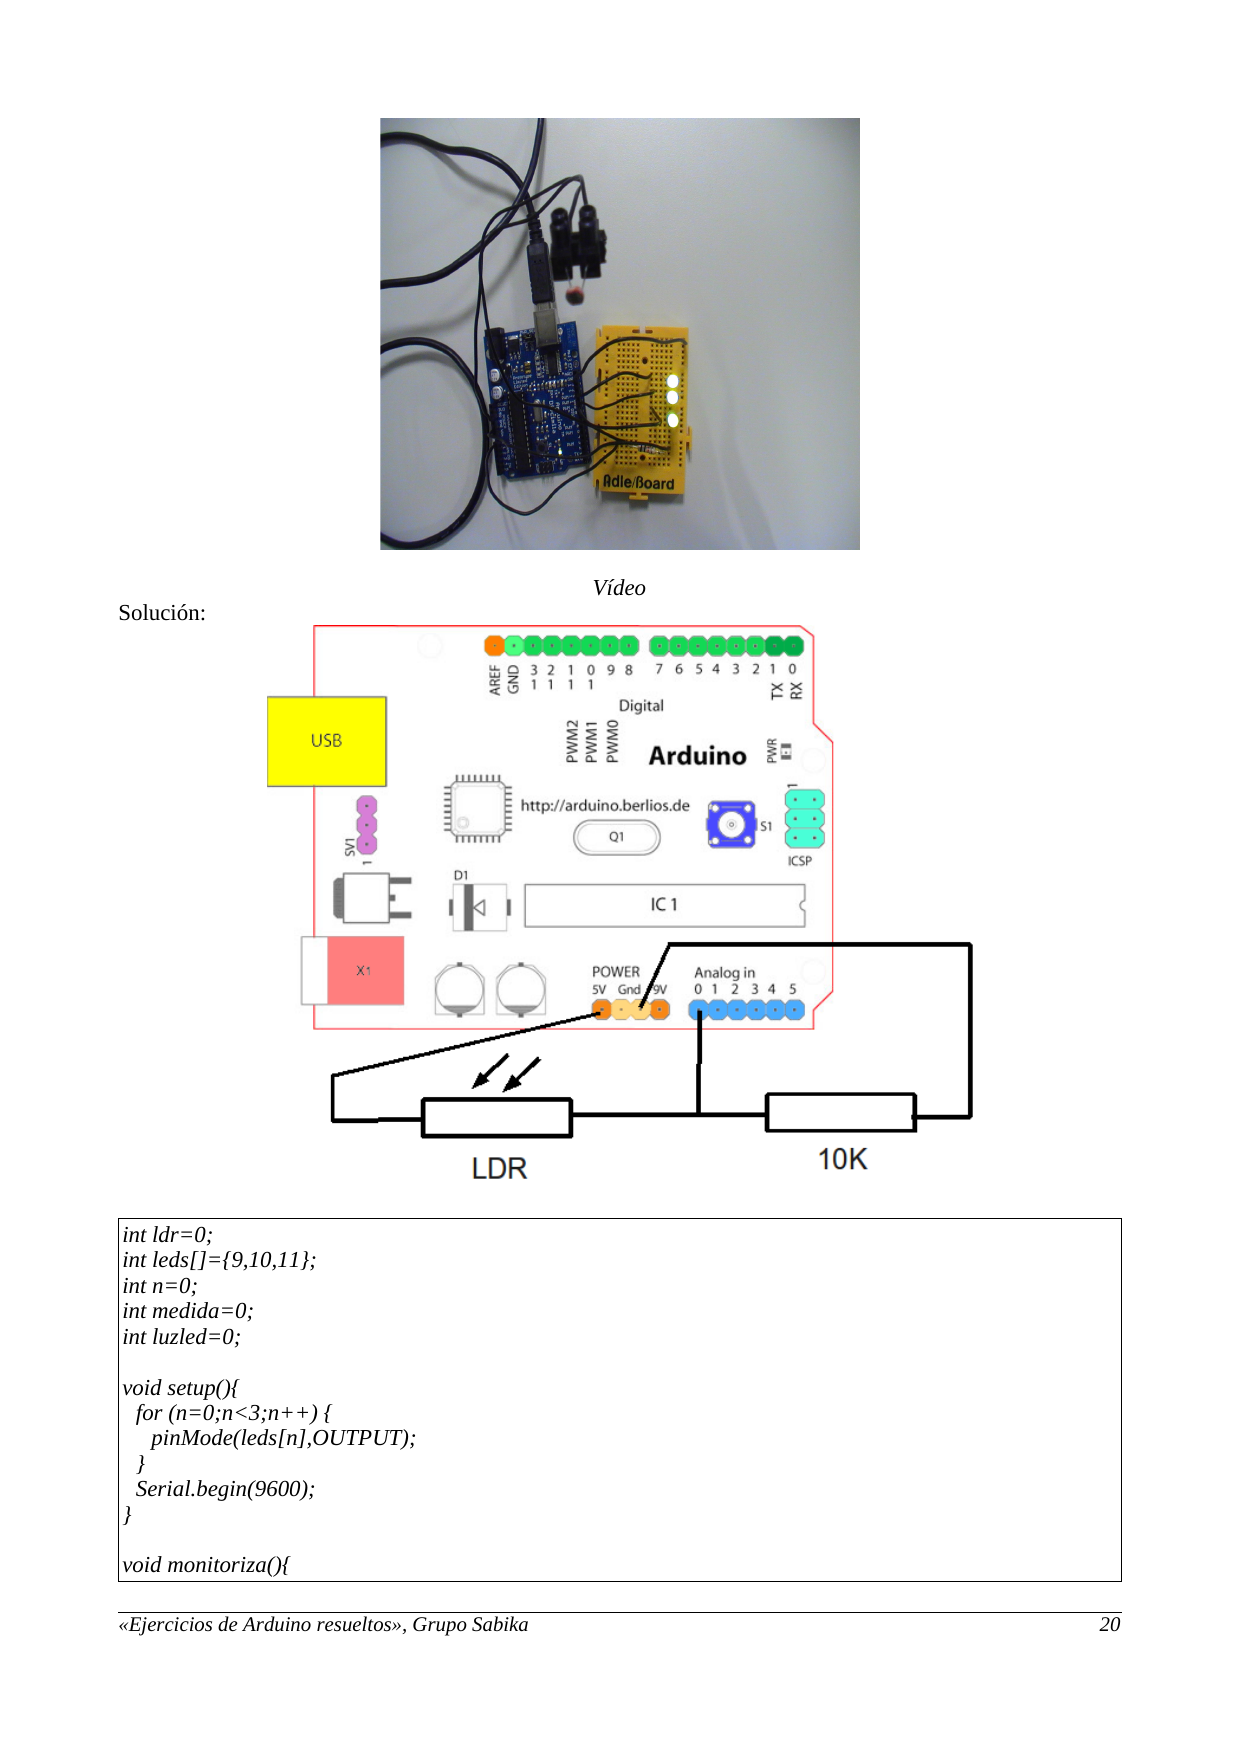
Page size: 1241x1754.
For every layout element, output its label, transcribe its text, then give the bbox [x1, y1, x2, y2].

text int ldr=0; [119, 1219, 1121, 1243]
text Vídeo [118, 575, 593, 600]
text pinMode(leds[n],OUTPUT); [335, 1421, 1121, 1447]
picture [267, 625, 974, 1193]
text Solución: [206, 600, 1122, 626]
text } [133, 1498, 1121, 1523]
text int luzled=0; [243, 1320, 1121, 1345]
text Serial.begin(9600); [147, 1472, 1121, 1498]
text int medida=0; [200, 1294, 1121, 1320]
text Vídeo [648, 575, 1122, 600]
text void setup(){ [119, 1371, 1121, 1396]
text for (n=0;n<3;n++) { [242, 1396, 1121, 1421]
text void monitoriza(){ [119, 1548, 1121, 1581]
picture [380, 118, 860, 550]
text int leds[]={9,10,11}; [119, 1243, 1121, 1269]
text int n=0; [200, 1269, 1121, 1294]
text } [147, 1447, 1121, 1472]
